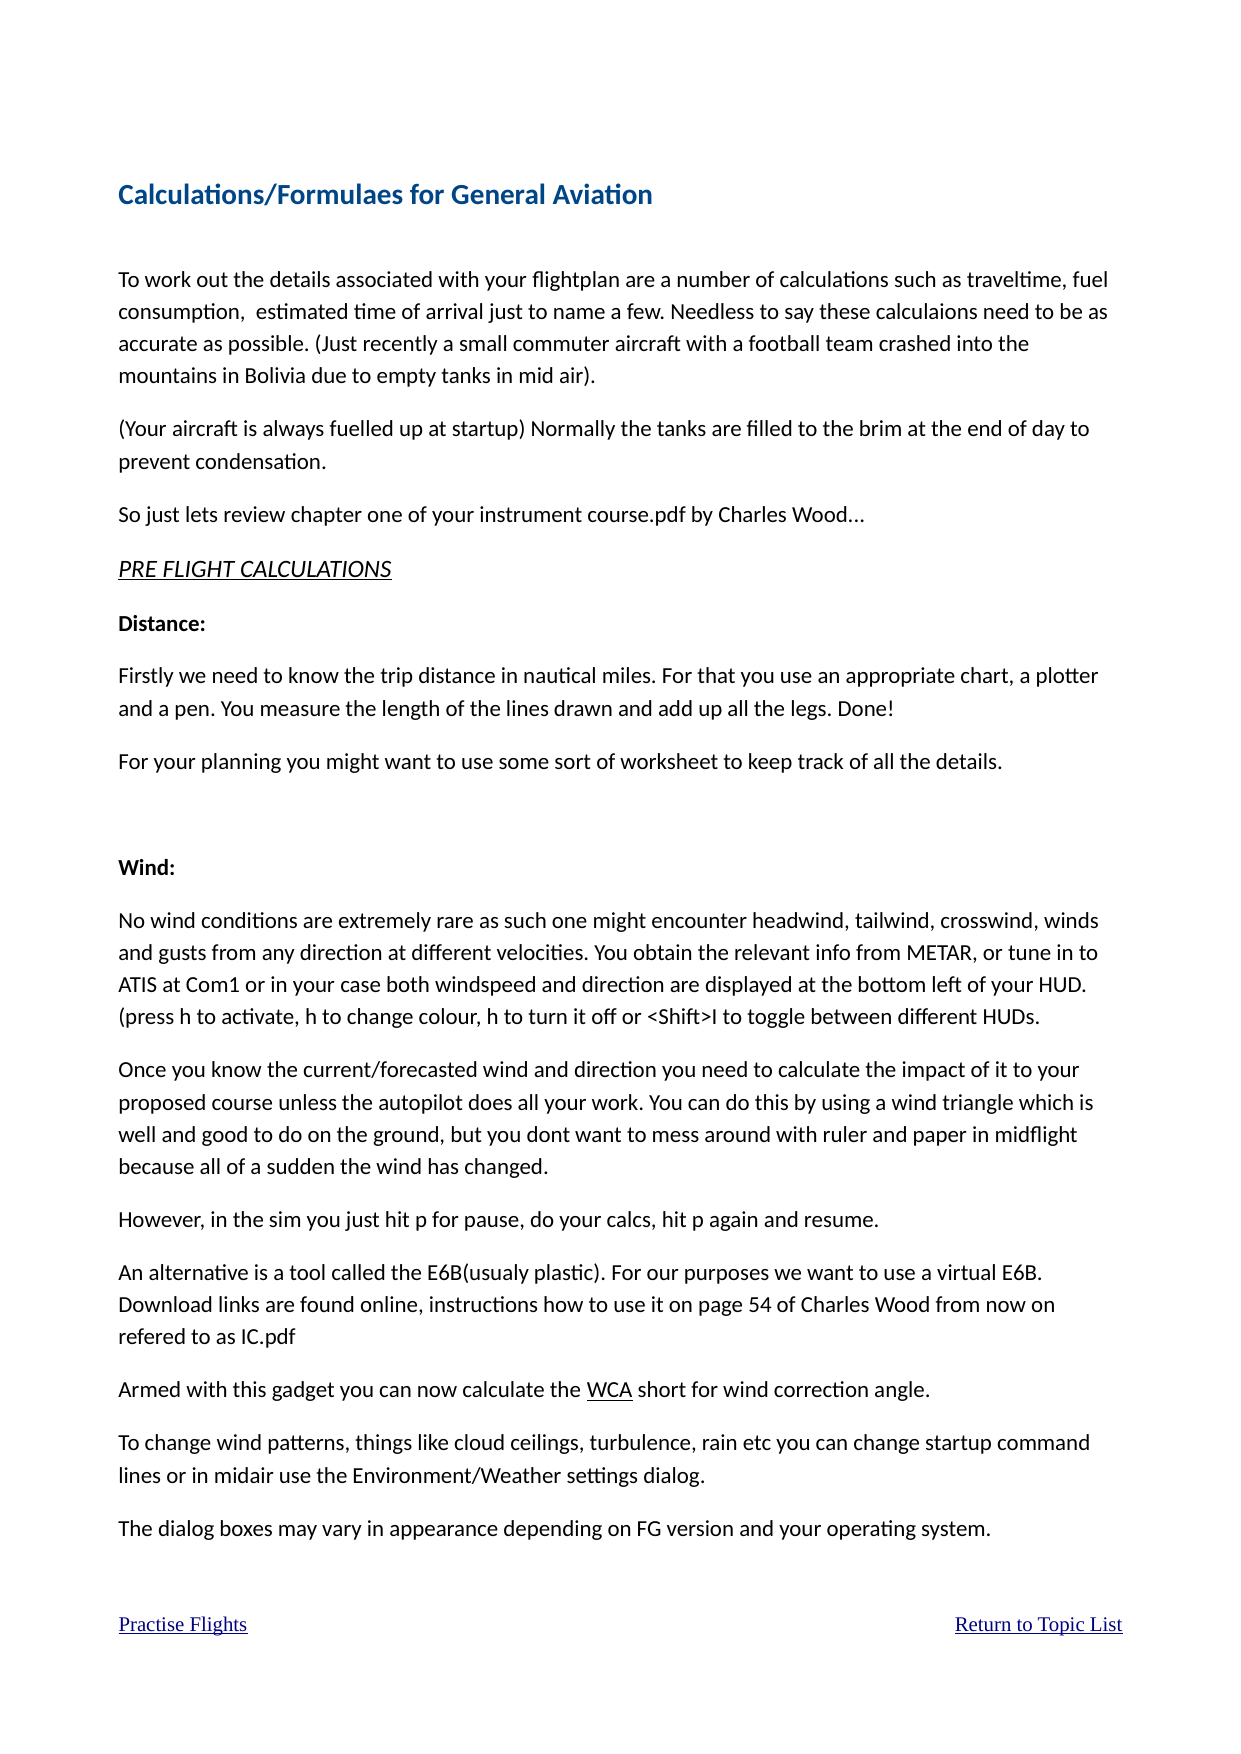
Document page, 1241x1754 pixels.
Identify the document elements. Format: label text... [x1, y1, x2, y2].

text (Your aircraft is always fuelled up at startup) Normally the tanks are filled to the brim at the end of day to prevent condensation. [118, 414, 1122, 475]
text Armed with this gadget you can now calculate the WCA short for wind correction angle. [118, 1376, 1122, 1403]
text Firstly we need to know the trip distance in nautical miles. For that you use an appropriate chart, a plotter and a pen. You measure the length of the lines drawn and add up all the legs. Done! [118, 662, 1122, 722]
text To change wind patterns, things like cloud ceilings, turbulence, rain etc you can change startup command lines or in midair use the Environment/Weather settings dialog. [118, 1428, 1122, 1489]
text Wind: [118, 853, 1122, 881]
text To work out the details associated with your flightplan are a number of calculations such as traveltime, fuel consumption, estimated time of arrival just to name a few. Needless to say these calculaions need to be as accurate as possible. (Just recently a small commuter aircraft with a football team crashed into the mountains in Bolivia due to empty tanks in mid air). [118, 265, 1122, 389]
text PRE FLIGHT CALCULATIONS [118, 553, 1122, 583]
text An alternative is a tool called the E6B(usualy plastic). For our purposes we want to use a virtual E6B. Download links are found online, instructions how to use it on page 54 of Charles Wood from now on refered to as IC.pdf [118, 1258, 1122, 1351]
text For your planning you might want to use some sort of worksheet to keep track of all the details. [118, 747, 1122, 775]
text Distance: [118, 609, 1122, 637]
text Calculations/Formulaes for General Aviation [118, 176, 1122, 212]
text No wind conditions are extremely rare as such one might encounter headwind, tailwind, crosswind, winds and gusts from any direction at different velocities. You obtain the relevant info from METAR, or tune in to ATIS at Com1 or in your case both windspeed and direction are displayed at the bottom left of your HUD. (press h to activate, h to change colour, h to turn it off or <Shift>I to toggle between different HUDs. [118, 906, 1122, 1031]
text However, in the sim you just hit p for pause, do your calcs, hit p again and resume. [118, 1205, 1122, 1233]
text Once you know the current/forecasted wind and direction you need to calculate the impact of it to your proposed course unless the autopilot does all your work. You can do this by using a wind triangle which is well and good to do on the ground, but you dont want to mess around with ruler and paper in midflight because all of a sudden the wind has changed. [118, 1056, 1122, 1180]
text The dialog boxes may vary in appearance depending on FG version and your operating system. [118, 1514, 1122, 1542]
text So just lets review chapter one of your instrument course.pdf by Charles Wood... [118, 500, 1122, 528]
